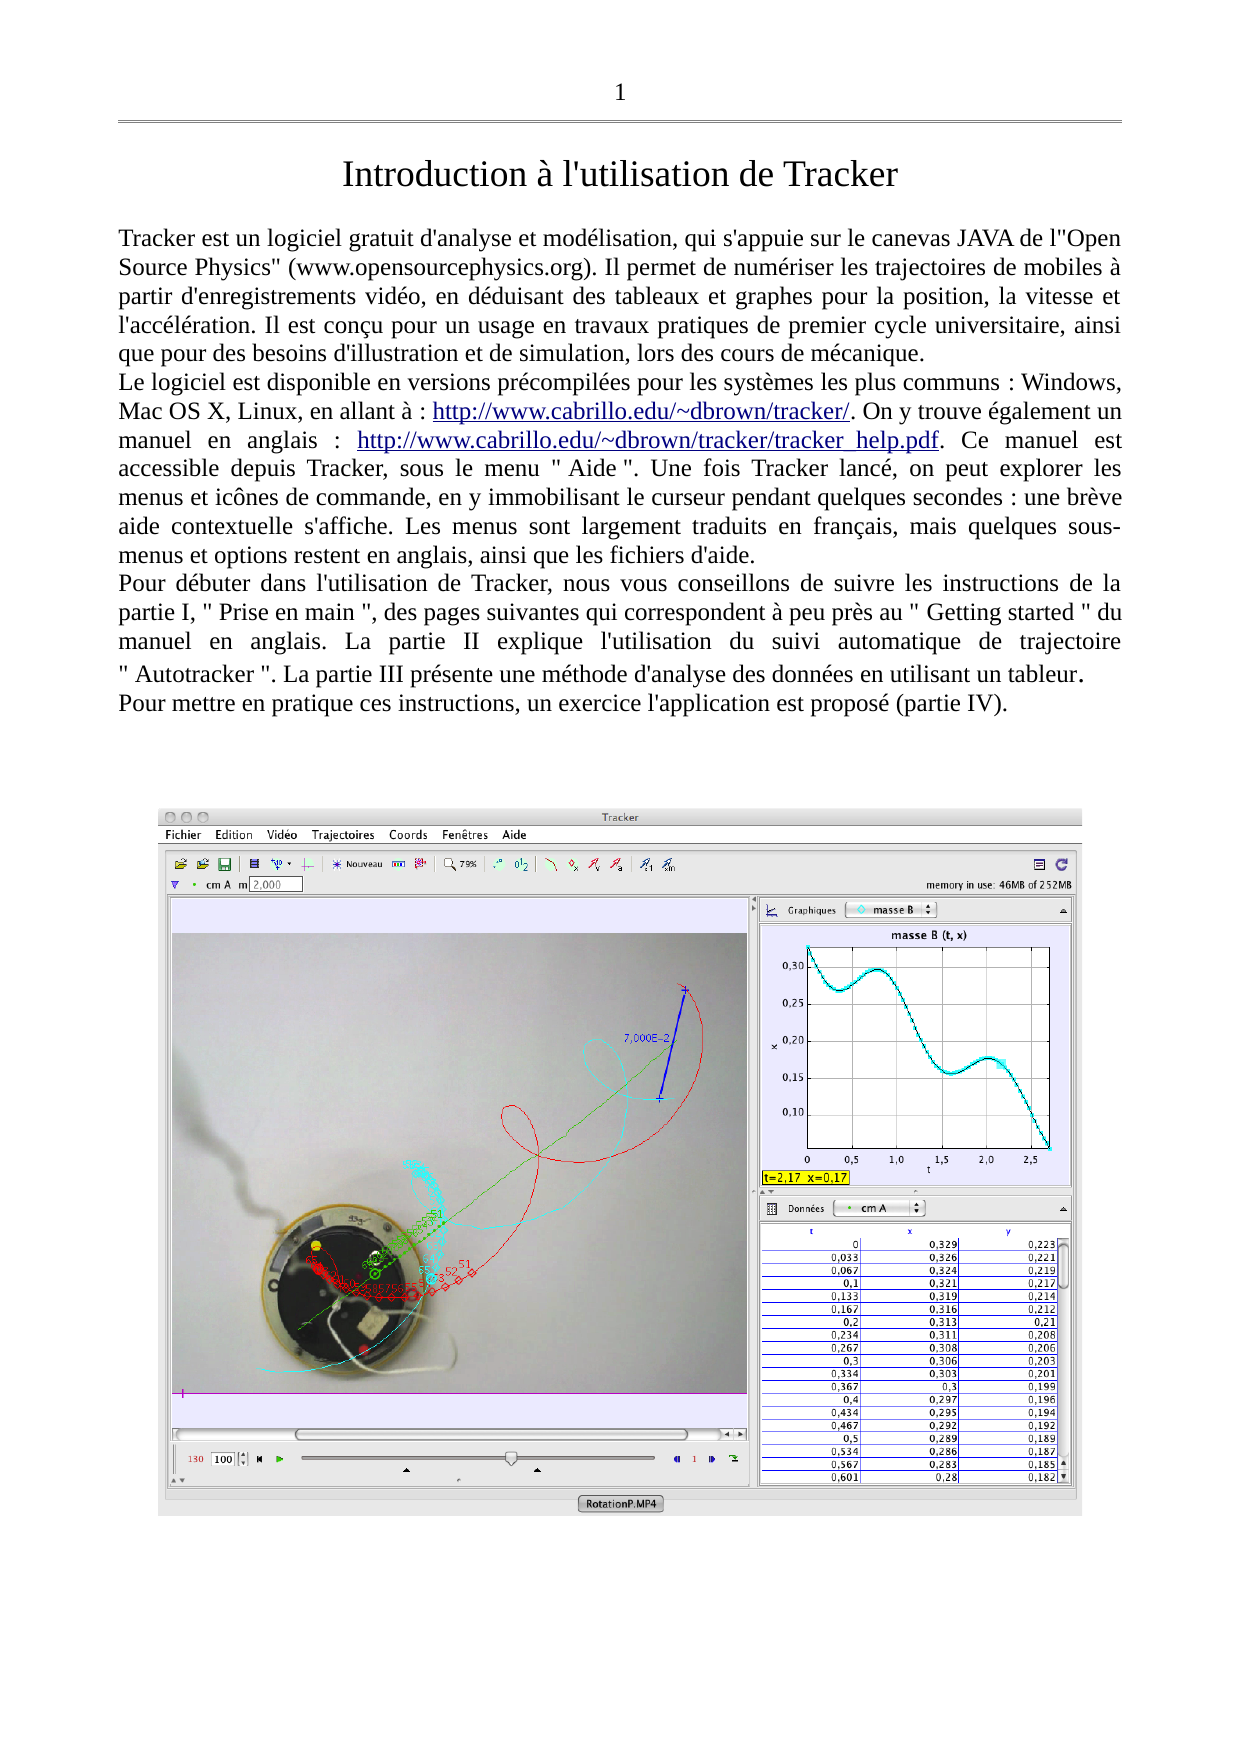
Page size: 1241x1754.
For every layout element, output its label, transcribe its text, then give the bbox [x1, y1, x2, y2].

text Le logiciel est disponible en versions précompilées pour les systèmes les plus communs : Windows, Mac OS X, Linux, en allant à : http://www.cabrillo.edu/~dbrown/tracker/. On y trouve également un manuel en anglais : http://www.cabrillo.edu/~dbrown/tracker/tracker_help.pdf. Ce manuel est accessible depuis Tracker, sous le menu " Aide ". Une fois Tracker lancé, on peut explorer les menus et icônes de commande, en y immobilisant le curseur pendant quelques secondes : une brève aide contextuelle s'affiche. Les menus sont largement traduits en français, mais quelques sous-menus et options restent en anglais, ainsi que les fichiers d'aide. [118, 367, 1122, 568]
text Pour débuter dans l'utilisation de Tracker, nous vous conseillons de suivre les instructions de la partie I, " Prise en main ", des pages suivantes qui correspondent à peu près au " Getting started " du manuel en anglais. La partie II explique l'utilisation du suivi automatique de trajectoire " Autotracker ". La partie III présente une méthode d'analyse des données en utilisant un tableur. [118, 568, 1122, 688]
text Introduction à l'utilisation de Tracker [118, 152, 1122, 195]
text Tracker est un logiciel gratuit d'analyse et modélisation, qui s'appuie sur le canevas JAVA de l"Open Source Physics" (www.opensourcephysics.org). Il permet de numériser les trajectoires de mobiles à partir d'enregistrements vidéo, en déduisant des tableaux et graphes pour la position, la vitesse et l'accélération. Il est conçu pour un usage en travaux pratiques de premier cycle universitaire, ainsi que pour des besoins d'illustration et de simulation, lors des cours de mécanique. [118, 223, 1122, 367]
text Pour mettre en pratique ces instructions, un exercice l'application est proposé (partie IV). [118, 688, 1122, 717]
picture [158, 808, 1083, 1516]
